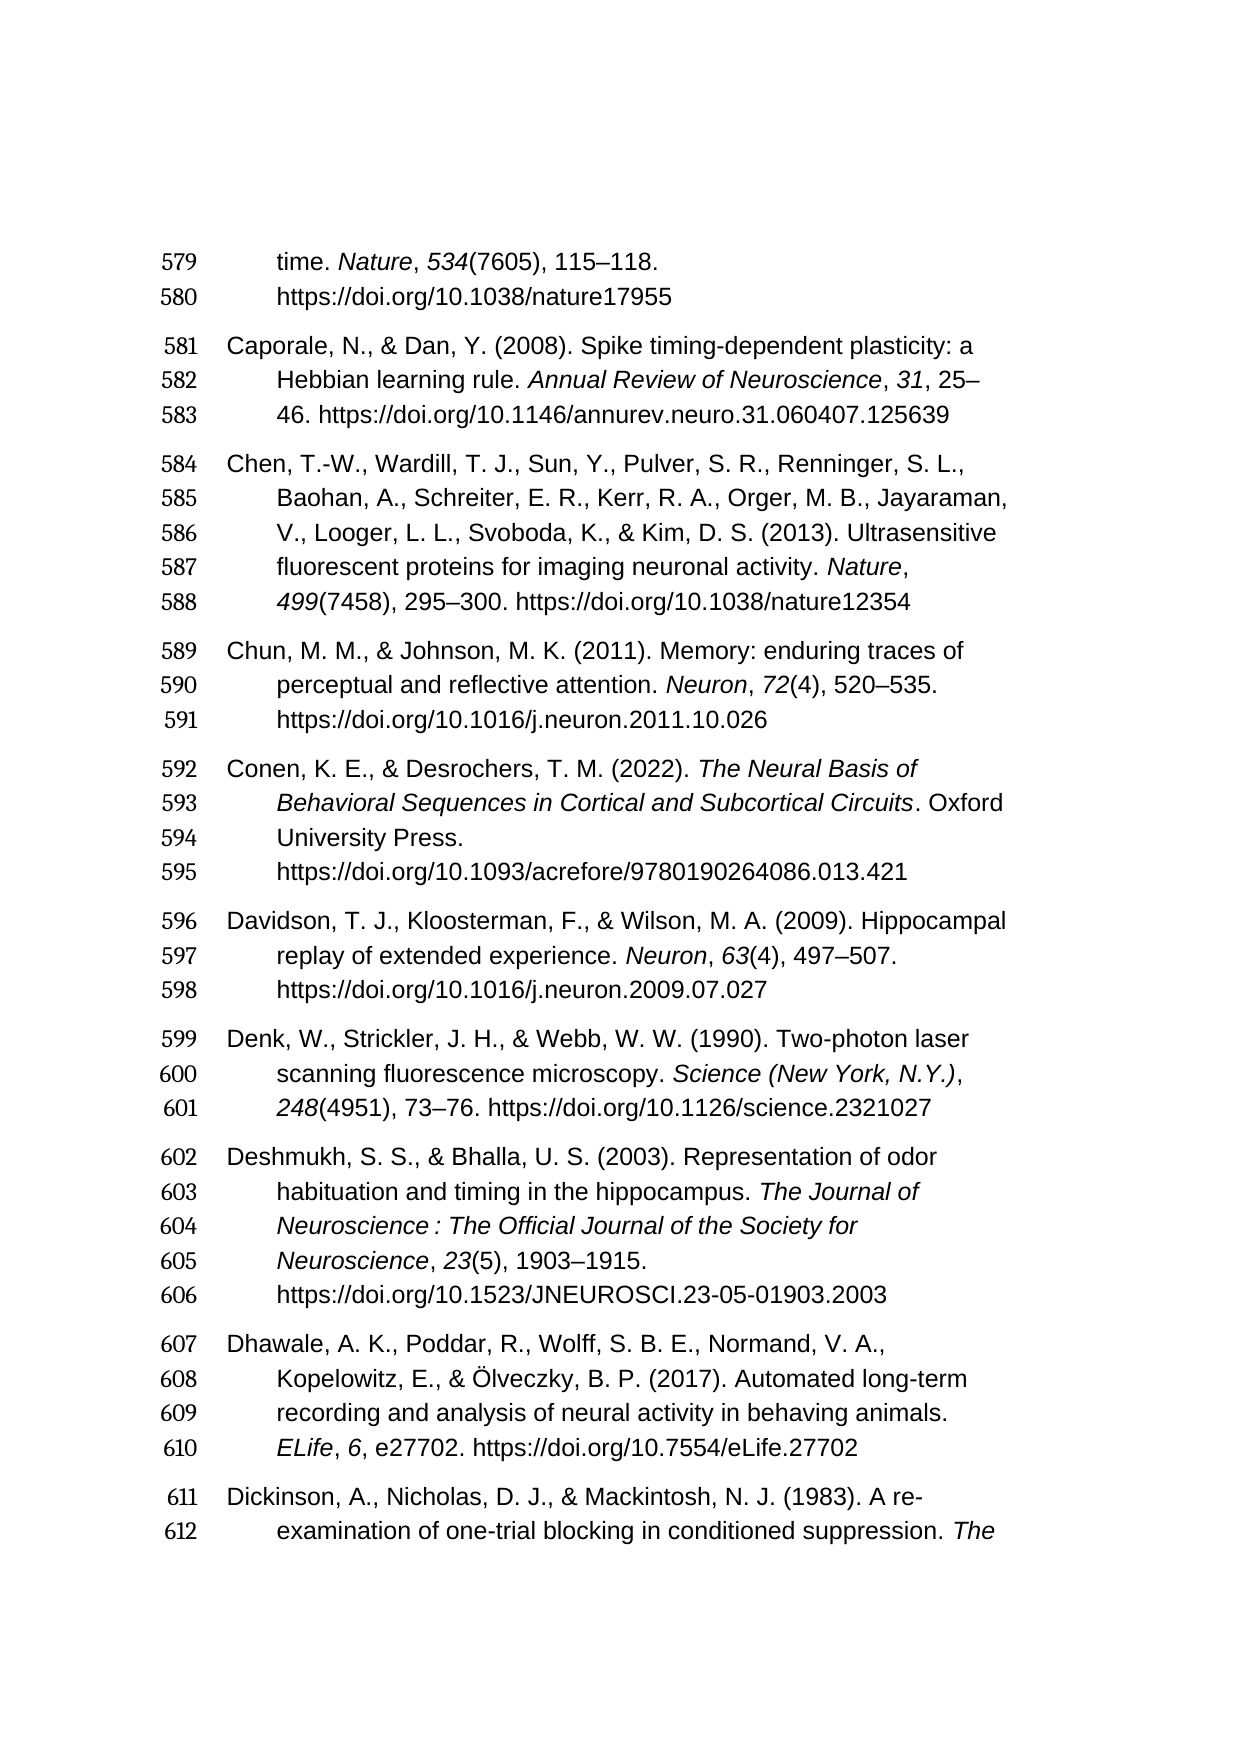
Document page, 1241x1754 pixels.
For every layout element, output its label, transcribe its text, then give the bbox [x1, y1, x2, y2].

text Caporale, N., & Dan, Y. (2008). Spike timing-dependent plasticity: a Hebbian learning rule. Annual Review of Neuroscience, 31, 25–46. https://doi.org/10.1146/annurev.neuro.31.060407.125639 [226, 331, 1014, 428]
text Chen, T.-W., Wardill, T. J., Sun, Y., Pulver, S. R., Renninger, S. L., Baohan, A., Schreiter, E. R., Kerr, R. A., Orger, M. B., Jayaraman, V., Looger, L. L., Svoboda, K., & Kim, D. S. (2013). Ultrasensitive fluorescent proteins for imaging neuronal activity. Nature, 499(7458), 295–300. https://doi.org/10.1038/nature12354 [226, 449, 1014, 615]
text Deshmukh, S. S., & Bhalla, U. S. (2003). Representation of odor habituation and timing in the hippocampus. The Journal of Neuroscience : The Official Journal of the Society for Neuroscience, 23(5), 1903–1915. https://doi.org/10.1523/JNEUROSCI.23-05-01903.2003 [226, 1142, 1014, 1309]
text Dickinson, A., Nicholas, D. J., & Mackintosh, N. J. (1983). A re-examination of one-trial blocking in conditioned suppression. The [226, 1482, 1014, 1545]
text Denk, W., Strickler, J. H., & Webb, W. W. (1990). Two-photon laser scanning fluorescence microscopy. Science (New York, N.Y.), 248(4951), 73–76. https://doi.org/10.1126/science.2321027 [226, 1024, 1014, 1122]
text Conen, K. E., & Desrochers, T. M. (2022). The Neural Basis of Behavioral Sequences in Cortical and Subcortical Circuits. Oxford University Press. https://doi.org/10.1093/acrefore/9780190264086.013.421 [226, 754, 1014, 886]
text Dhawale, A. K., Poddar, R., Wolff, S. B. E., Normand, V. A., Kopelowitz, E., & Ölveczky, B. P. (2017). Automated long-term recording and analysis of neural activity in behaving animals. ELife, 6, e27702. https://doi.org/10.7554/eLife.27702 [226, 1329, 1014, 1461]
text Chun, M. M., & Johnson, M. K. (2011). Memory: enduring traces of perceptual and reflective attention. Neuron, 72(4), 520–535. https://doi.org/10.1016/j.neuron.2011.10.026 [226, 636, 1014, 733]
text Davidson, T. J., Kloosterman, F., & Wilson, M. A. (2009). Hippocampal replay of extended experience. Neuron, 63(4), 497–507. https://doi.org/10.1016/j.neuron.2009.07.027 [226, 906, 1014, 1004]
text time. Nature, 534(7605), 115–118. https://doi.org/10.1038/nature17955 [226, 247, 1014, 310]
